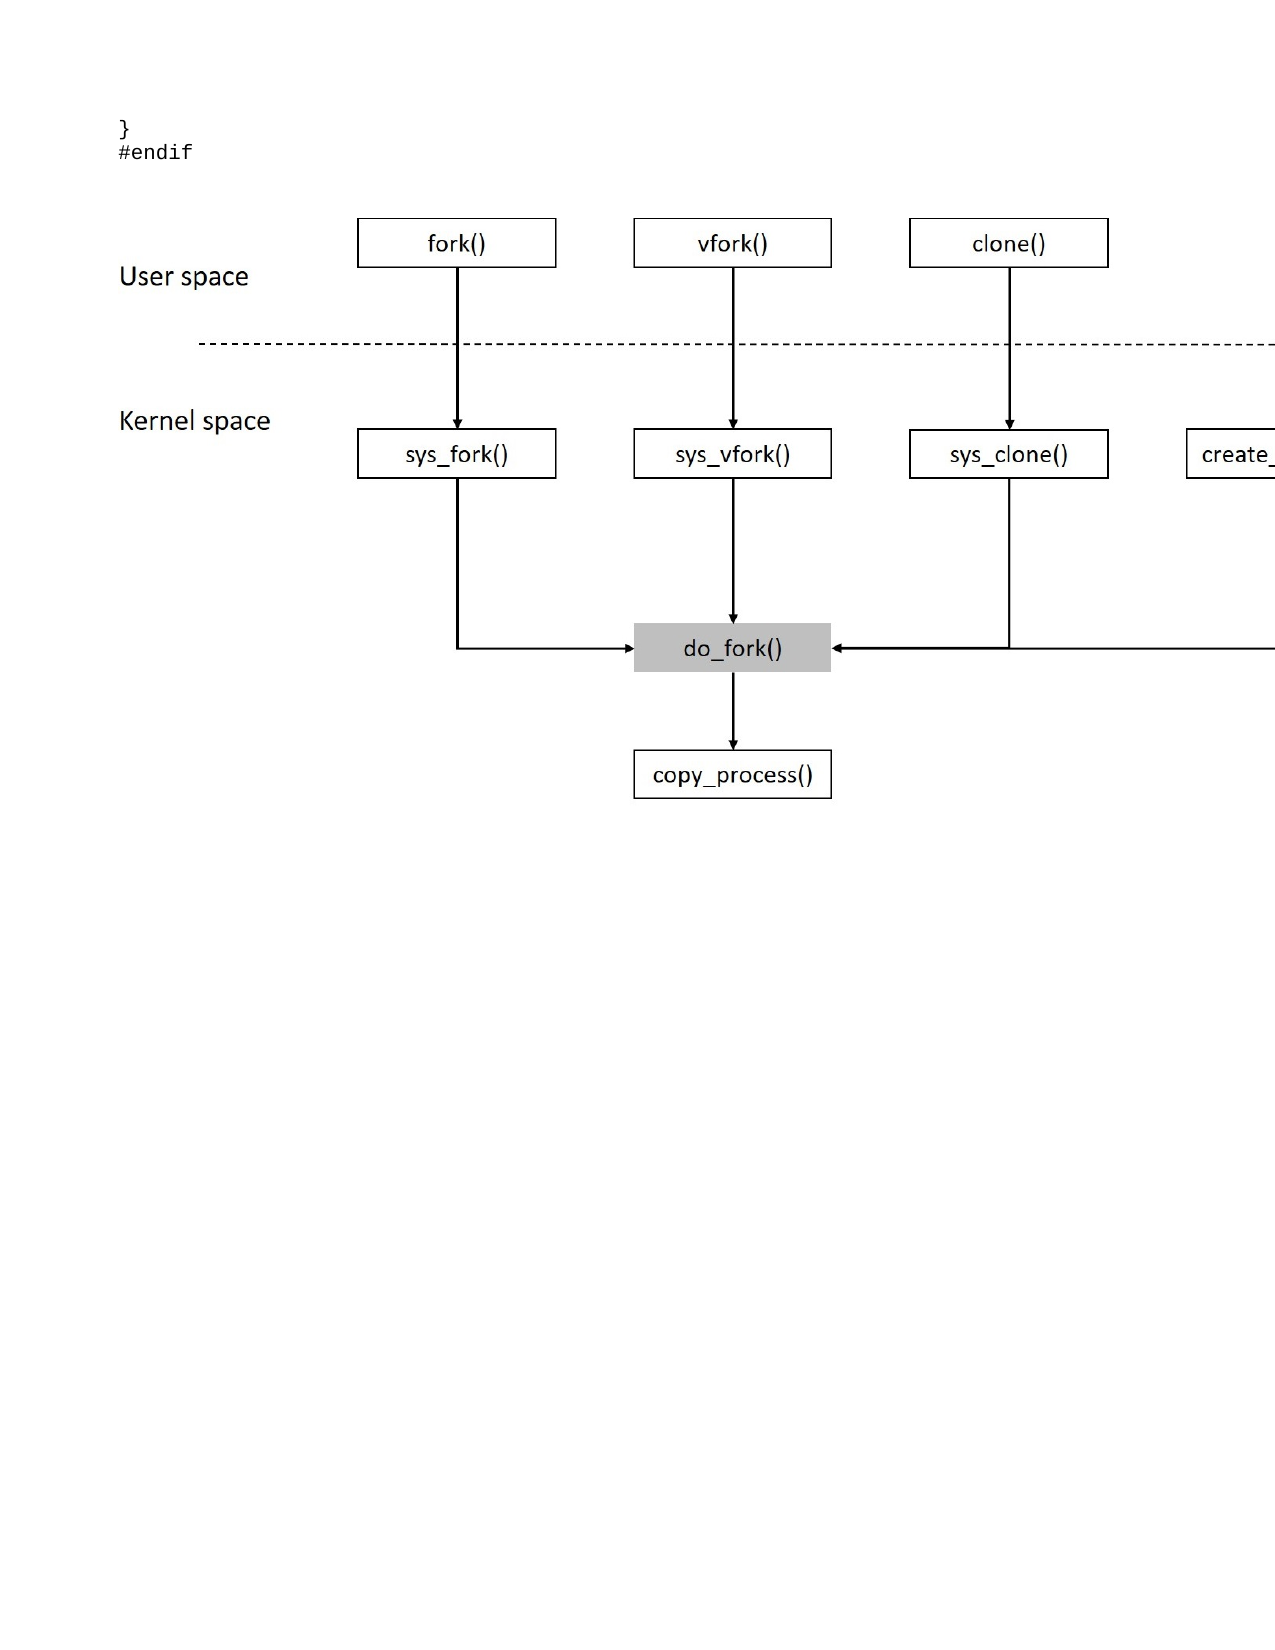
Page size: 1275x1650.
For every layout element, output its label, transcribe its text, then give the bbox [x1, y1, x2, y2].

text } [118, 118, 1157, 142]
text #endif [118, 142, 1157, 165]
picture [118, 218, 1275, 809]
